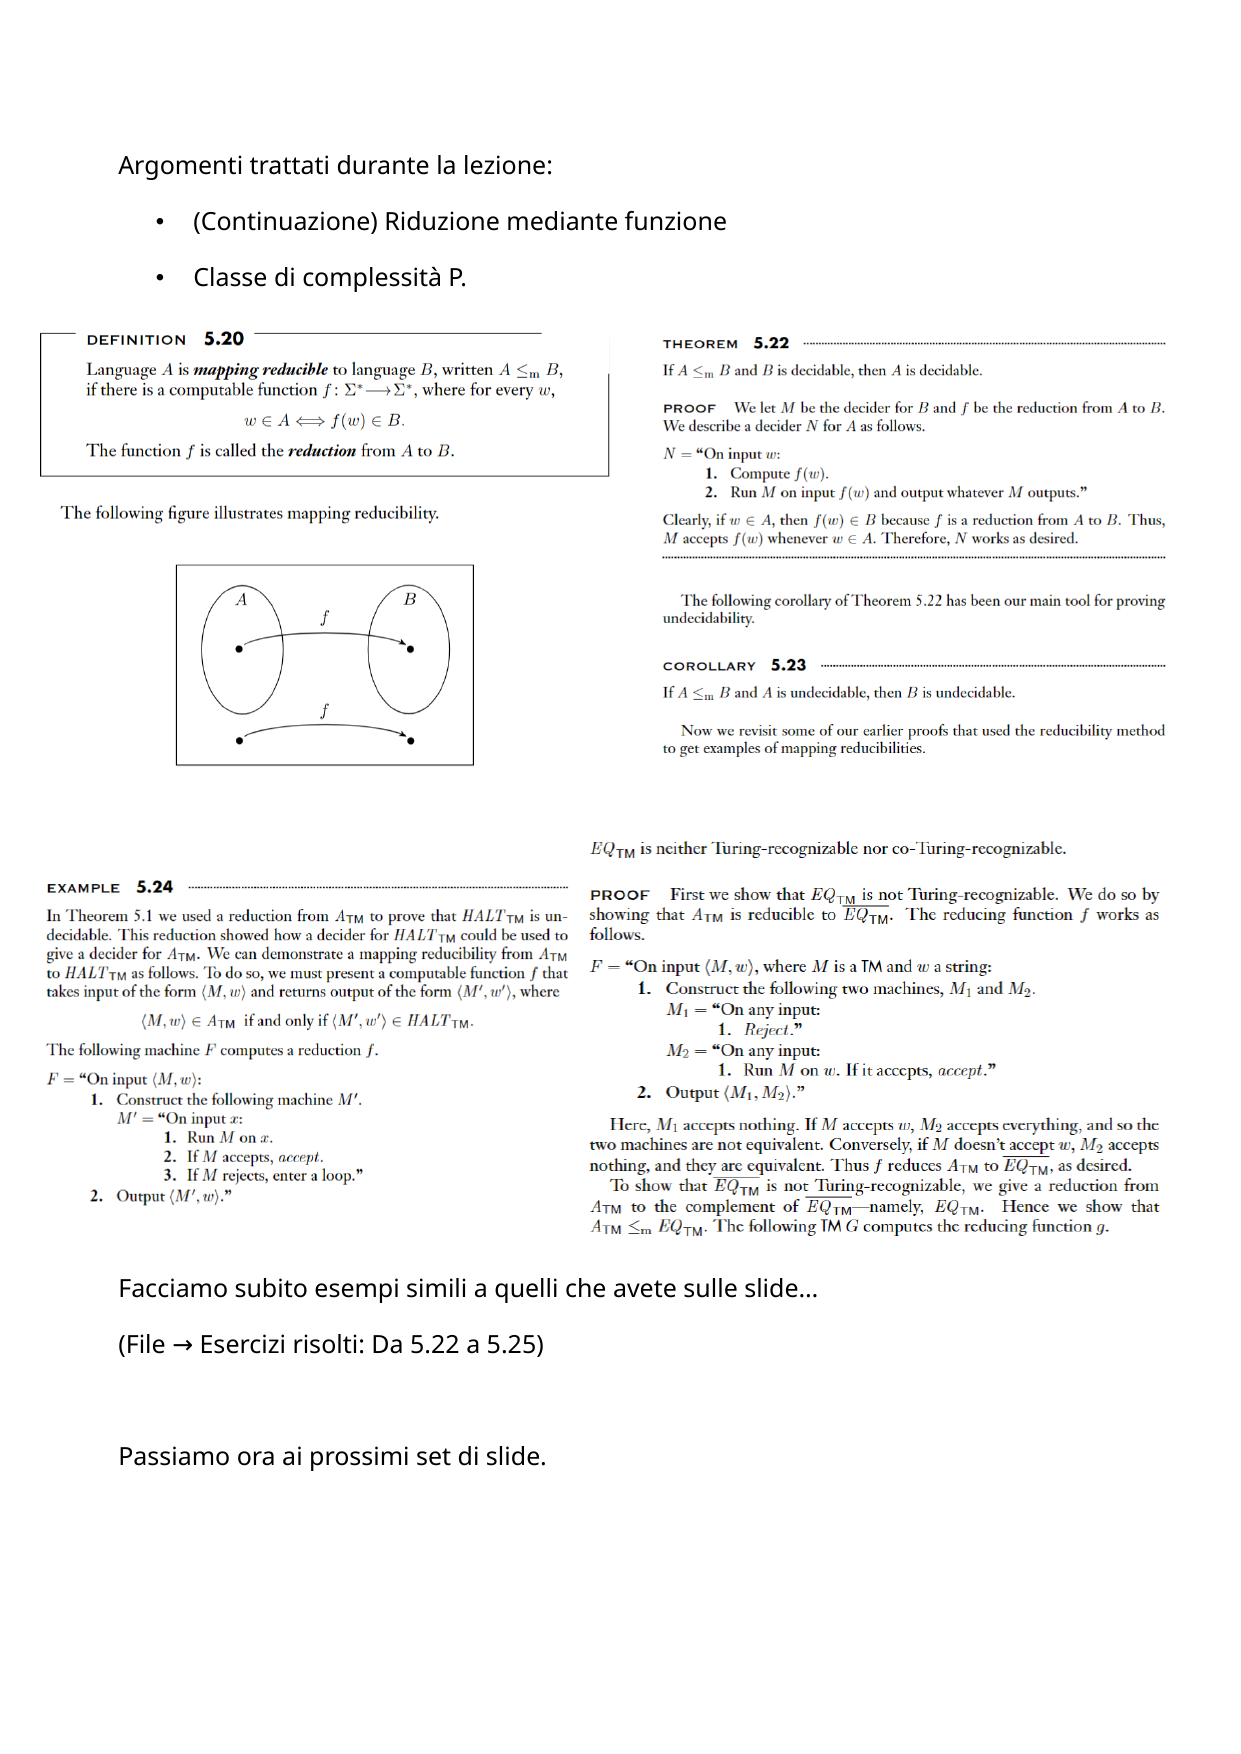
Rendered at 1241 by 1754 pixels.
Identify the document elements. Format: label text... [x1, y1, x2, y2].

picture [40, 321, 623, 772]
picture [36, 838, 1204, 1243]
picture [650, 327, 1203, 773]
text Facciamo subito esempi simili a quelli che avete sulle slide… [118, 1271, 1122, 1304]
text Passiamo ora ai prossimi set di slide. [118, 1439, 1122, 1473]
text Argomenti trattati durante la lezione: [118, 148, 1122, 182]
list Classe di complessità P. [156, 260, 1122, 294]
text (File → Esercizi risolti: Da 5.22 a 5.25) [118, 1327, 1122, 1361]
list (Continuazione) Riduzione mediante funzione [156, 204, 1122, 238]
